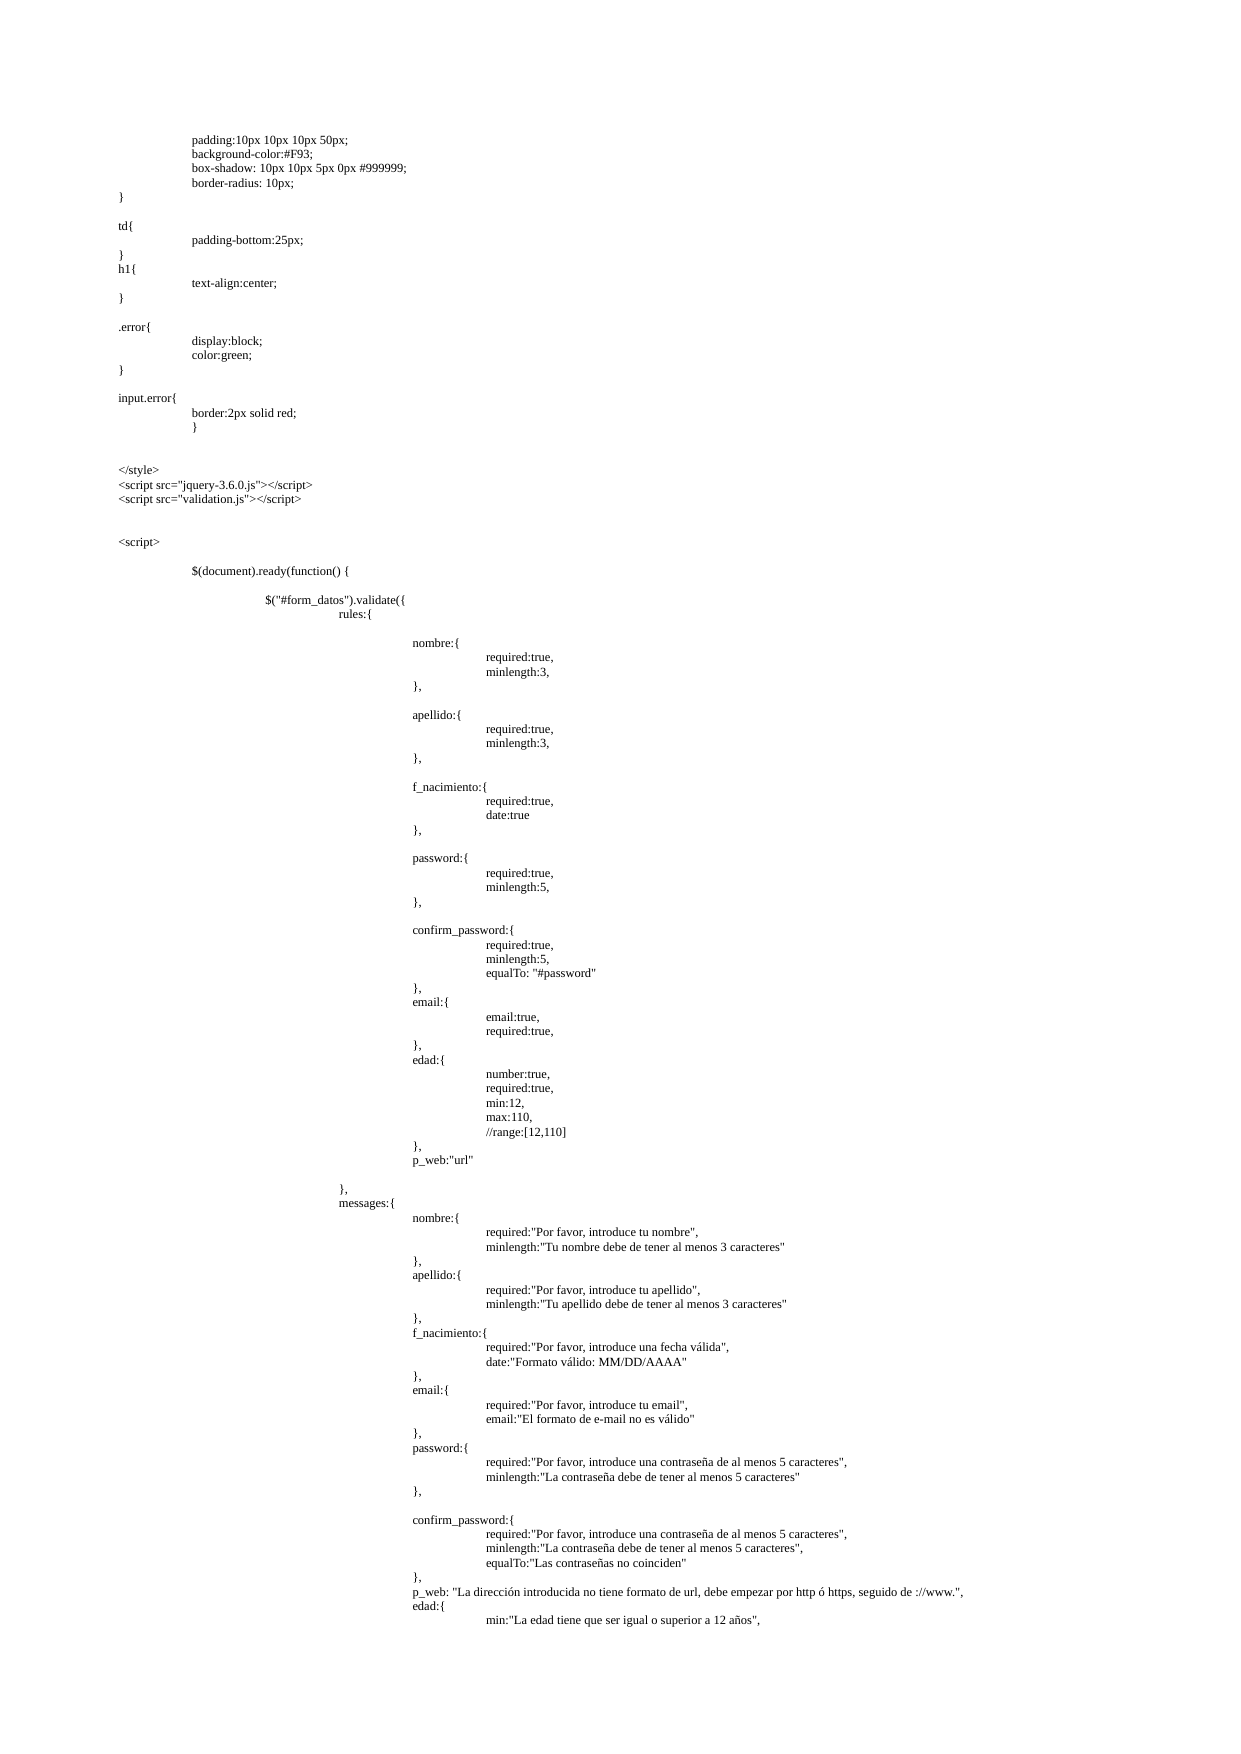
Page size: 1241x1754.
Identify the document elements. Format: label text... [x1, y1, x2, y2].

text minlength:3, [118, 664, 1122, 679]
text password:{ [118, 1441, 1122, 1455]
text email:{ [118, 995, 1122, 1009]
text }, [118, 894, 1122, 909]
text }, [118, 1484, 1122, 1498]
text minlength:3, [118, 736, 1122, 751]
text //range:[12,110] [118, 1124, 1122, 1139]
text number:true, [118, 1067, 1122, 1081]
text } [118, 247, 1122, 262]
text required:true, [118, 937, 1122, 952]
text minlength:"Tu nombre debe de tener al menos 3 caracteres" [118, 1239, 1122, 1254]
text }, [118, 1254, 1122, 1268]
text required:"Por favor, introduce una contraseña de al menos 5 caracteres", [118, 1527, 1122, 1541]
text date:true [118, 808, 1122, 822]
text f_nacimiento:{ [118, 779, 1122, 794]
text required:true, [118, 794, 1122, 808]
text } [118, 362, 1122, 377]
text $("#form_datos").validate({ [118, 592, 1122, 607]
text messages:{ [118, 1196, 1122, 1211]
text rules:{ [118, 607, 1122, 621]
text edad:{ [118, 1599, 1122, 1613]
text border-radius: 10px; [118, 176, 1122, 190]
text $(document).ready(function() { [118, 564, 1122, 578]
text required:true, [118, 1024, 1122, 1038]
text background-color:#F93; [118, 147, 1122, 161]
text box-shadow: 10px 10px 5px 0px #999999; [118, 161, 1122, 176]
text f_nacimiento:{ [118, 1326, 1122, 1340]
text }, [118, 822, 1122, 837]
text h1{ [118, 262, 1122, 276]
text }, [118, 981, 1122, 995]
text nombre:{ [118, 1211, 1122, 1225]
text </style> [118, 463, 1122, 477]
text required:"Por favor, introduce tu email", [118, 1397, 1122, 1412]
text minlength:5, [118, 952, 1122, 966]
text }, [118, 1038, 1122, 1052]
text min:12, [118, 1096, 1122, 1110]
text edad:{ [118, 1052, 1122, 1067]
text email:true, [118, 1009, 1122, 1024]
text <script src="jquery-3.6.0.js"></script> [118, 477, 1122, 492]
text } [118, 291, 1122, 305]
text }, [118, 1311, 1122, 1326]
text minlength:"La contraseña debe de tener al menos 5 caracteres" [118, 1469, 1122, 1484]
text required:true, [118, 650, 1122, 664]
text minlength:"Tu apellido debe de tener al menos 3 caracteres" [118, 1297, 1122, 1311]
text minlength:"La contraseña debe de tener al menos 5 caracteres", [118, 1541, 1122, 1556]
text padding:10px 10px 10px 50px; [118, 132, 1122, 147]
text } [118, 190, 1122, 204]
text required:"Por favor, introduce tu nombre", [118, 1225, 1122, 1239]
text display:block; [118, 334, 1122, 348]
text <script> [118, 535, 1122, 549]
text required:"Por favor, introduce una fecha válida", [118, 1340, 1122, 1354]
text required:true, [118, 866, 1122, 880]
text } [118, 420, 1122, 434]
text p_web:"url" [118, 1153, 1122, 1167]
text required:"Por favor, introduce una contraseña de al menos 5 caracteres", [118, 1455, 1122, 1469]
text minlength:5, [118, 880, 1122, 894]
text text-align:center; [118, 276, 1122, 291]
text }, [118, 751, 1122, 765]
text equalTo:"Las contraseñas no coinciden" [118, 1556, 1122, 1570]
text confirm_password:{ [118, 1512, 1122, 1527]
text nombre:{ [118, 636, 1122, 650]
text input.error{ [118, 391, 1122, 406]
text }, [118, 1570, 1122, 1584]
text required:true, [118, 722, 1122, 736]
text required:"Por favor, introduce tu apellido", [118, 1282, 1122, 1297]
text date:"Formato válido: MM/DD/AAAA" [118, 1354, 1122, 1369]
text email:"El formato de e-mail no es válido" [118, 1412, 1122, 1426]
text }, [118, 1426, 1122, 1441]
text border:2px solid red; [118, 406, 1122, 420]
text min:"La edad tiene que ser igual o superior a 12 años", [118, 1613, 1122, 1627]
text apellido:{ [118, 1268, 1122, 1282]
text }, [118, 1182, 1122, 1196]
text td{ [118, 219, 1122, 233]
text padding-bottom:25px; [118, 233, 1122, 247]
text <script src="validation.js"></script> [118, 492, 1122, 506]
text apellido:{ [118, 707, 1122, 722]
text }, [118, 1139, 1122, 1153]
text confirm_password:{ [118, 923, 1122, 937]
text equalTo: "#password" [118, 966, 1122, 981]
text .error{ [118, 319, 1122, 334]
text password:{ [118, 851, 1122, 866]
text required:true, [118, 1081, 1122, 1096]
text }, [118, 679, 1122, 693]
text color:green; [118, 348, 1122, 362]
text }, [118, 1369, 1122, 1383]
text max:110, [118, 1110, 1122, 1124]
text email:{ [118, 1383, 1122, 1397]
text p_web: "La dirección introducida no tiene formato de url, debe empezar por http ó https, seguido de ://www.", [118, 1584, 1122, 1599]
